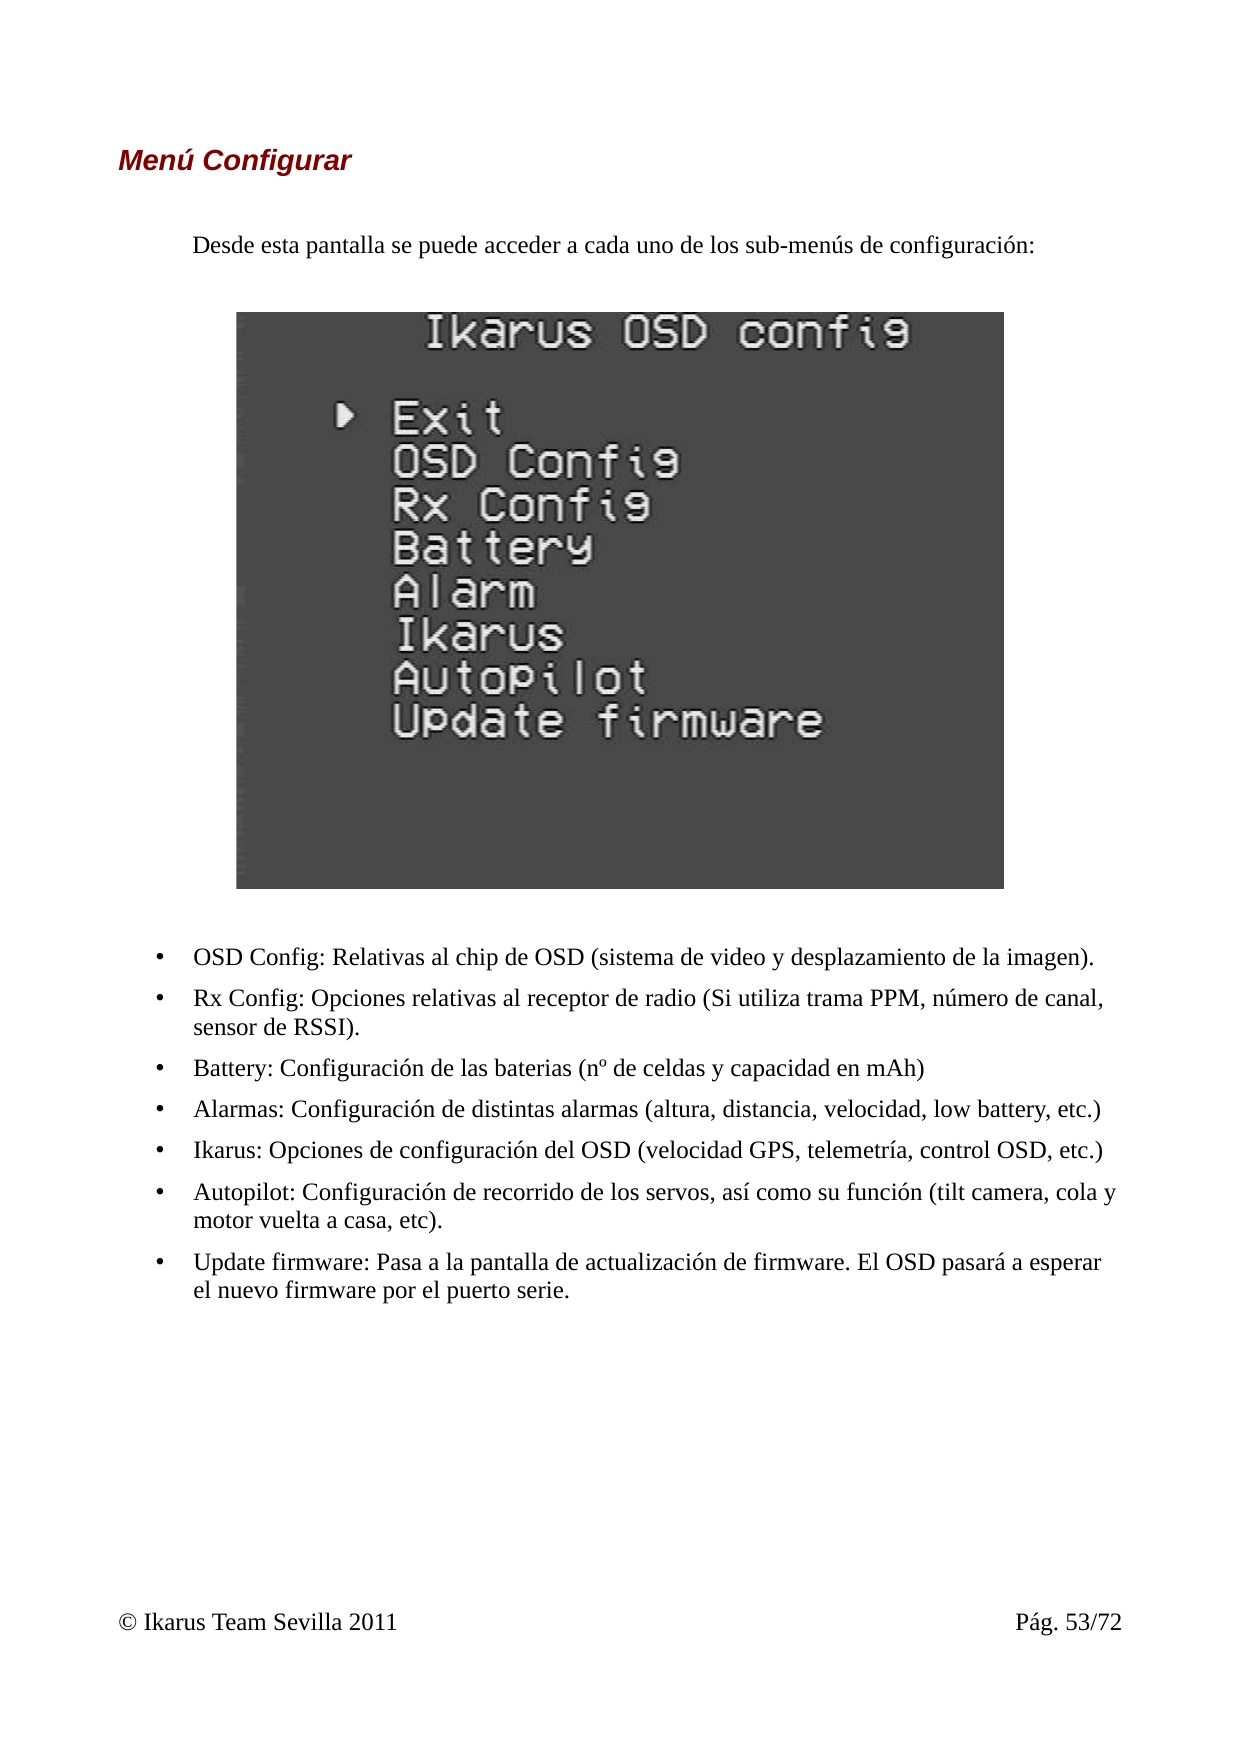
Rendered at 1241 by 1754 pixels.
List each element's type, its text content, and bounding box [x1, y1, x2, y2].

list Battery: Configuración de las baterias (nº de celdas y capacidad en mAh) [156, 1053, 1122, 1082]
list OSD Config: Relativas al chip de OSD (sistema de video y desplazamiento de la imagen). [156, 942, 1122, 971]
subtitle Menú Configurar [118, 143, 1122, 177]
list Rx Config: Opciones relativas al receptor de radio (Si utiliza trama PPM, número de canal, sensor de RSSI). [156, 983, 1122, 1041]
list Ikarus: Opciones de configuración del OSD (velocidad GPS, telemetría, control OSD, etc.) [156, 1136, 1122, 1164]
text Desde esta pantalla se puede acceder a cada uno de los sub-menús de configuración: [118, 230, 1122, 259]
list Alarmas: Configuración de distintas alarmas (altura, distancia, velocidad, low battery, etc.) [156, 1094, 1122, 1123]
list Autopilot: Configuración de recorrido de los servos, así como su función (tilt camera, cola y motor vuelta a casa, etc). [156, 1177, 1122, 1234]
picture [236, 312, 1004, 889]
list Update firmware: Pasa a la pantalla de actualización de firmware. El OSD pasará a esperar el nuevo firmware por el puerto serie. [156, 1247, 1122, 1304]
